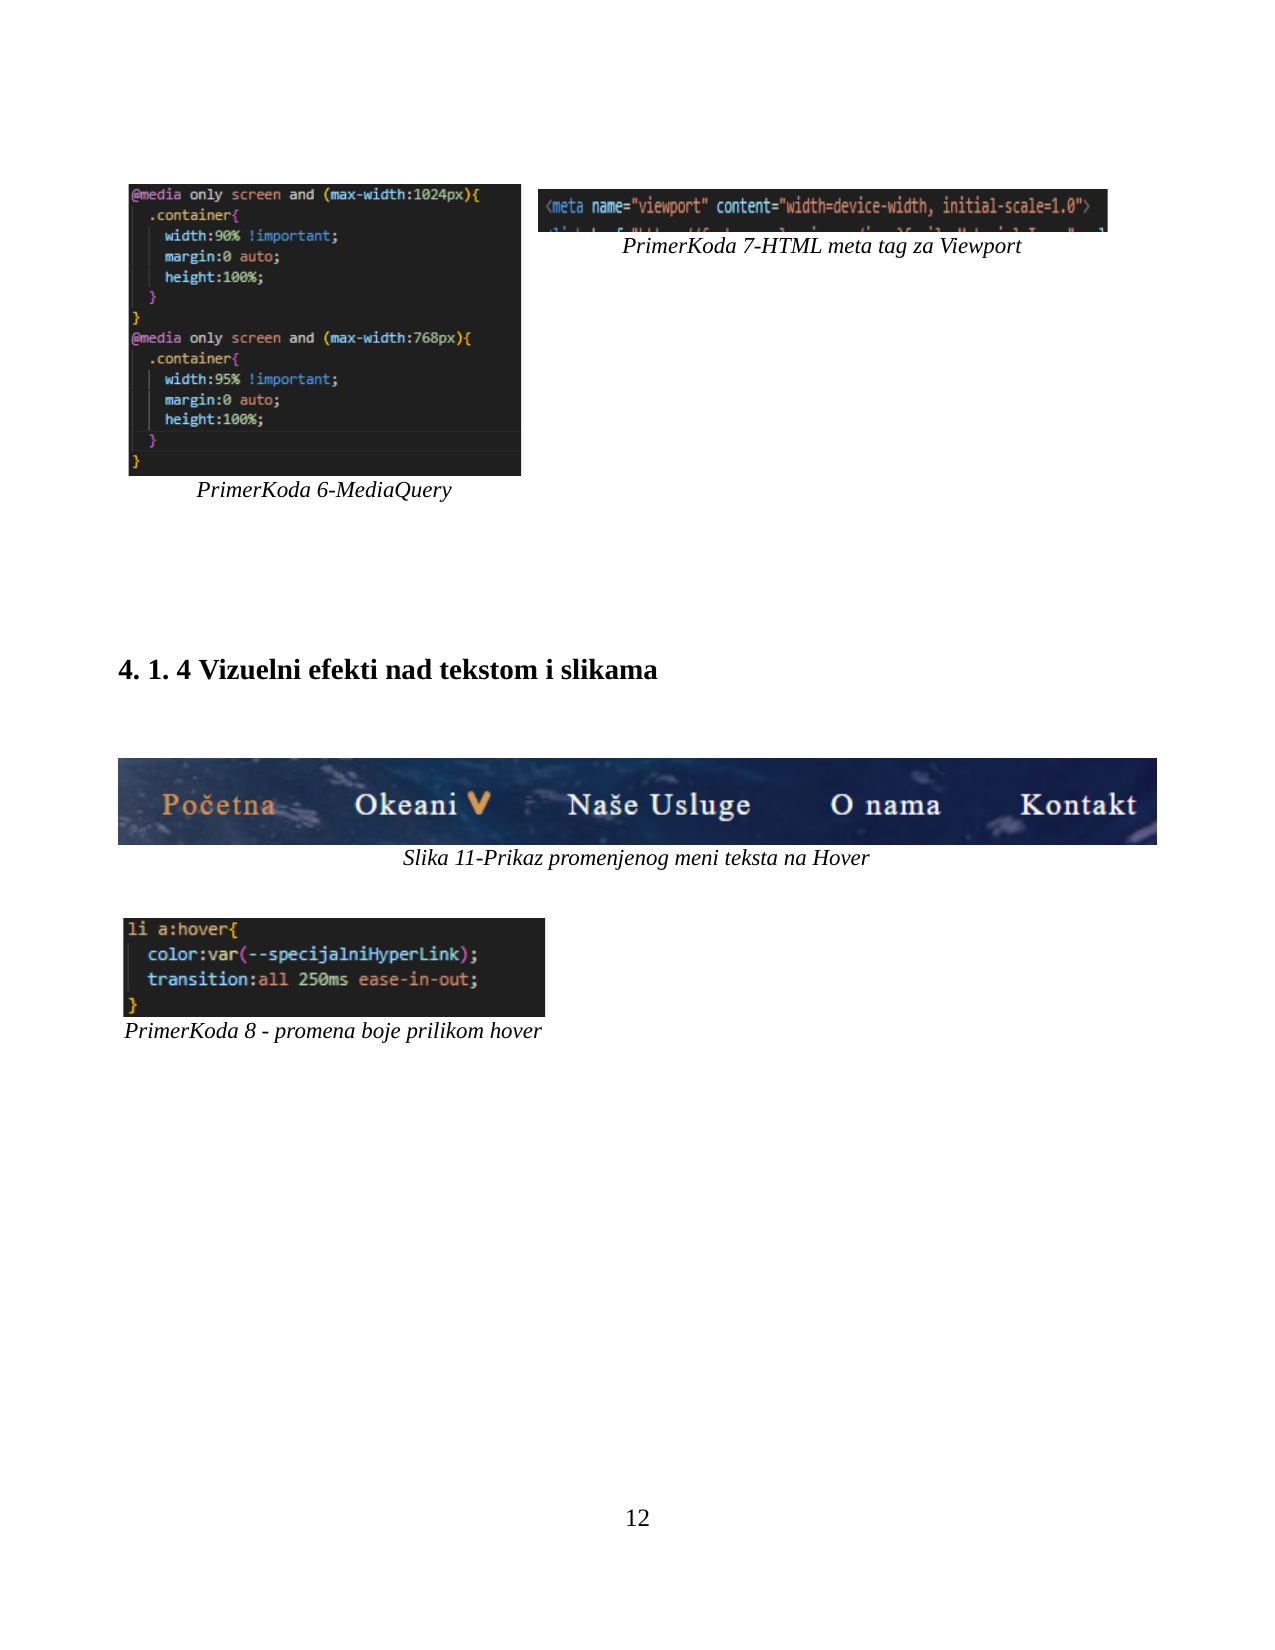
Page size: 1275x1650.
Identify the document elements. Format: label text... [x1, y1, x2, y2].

picture [128, 184, 522, 476]
subtitle 4. 1. 4 Vizuelni efekti nad tekstom i slikama [118, 652, 1157, 686]
picture [123, 918, 546, 1017]
text PrimerKoda 7-HTML meta tag za Viewport [538, 232, 1108, 258]
picture [538, 189, 1108, 232]
text PrimerKoda 8 - promena boje prilikom hover [123, 1017, 545, 1043]
text PrimerKoda 6-MediaQuery [129, 476, 521, 502]
text Slika 11-Prikaz promenjenog meni teksta na Hover [118, 845, 1157, 871]
picture [118, 758, 1157, 845]
